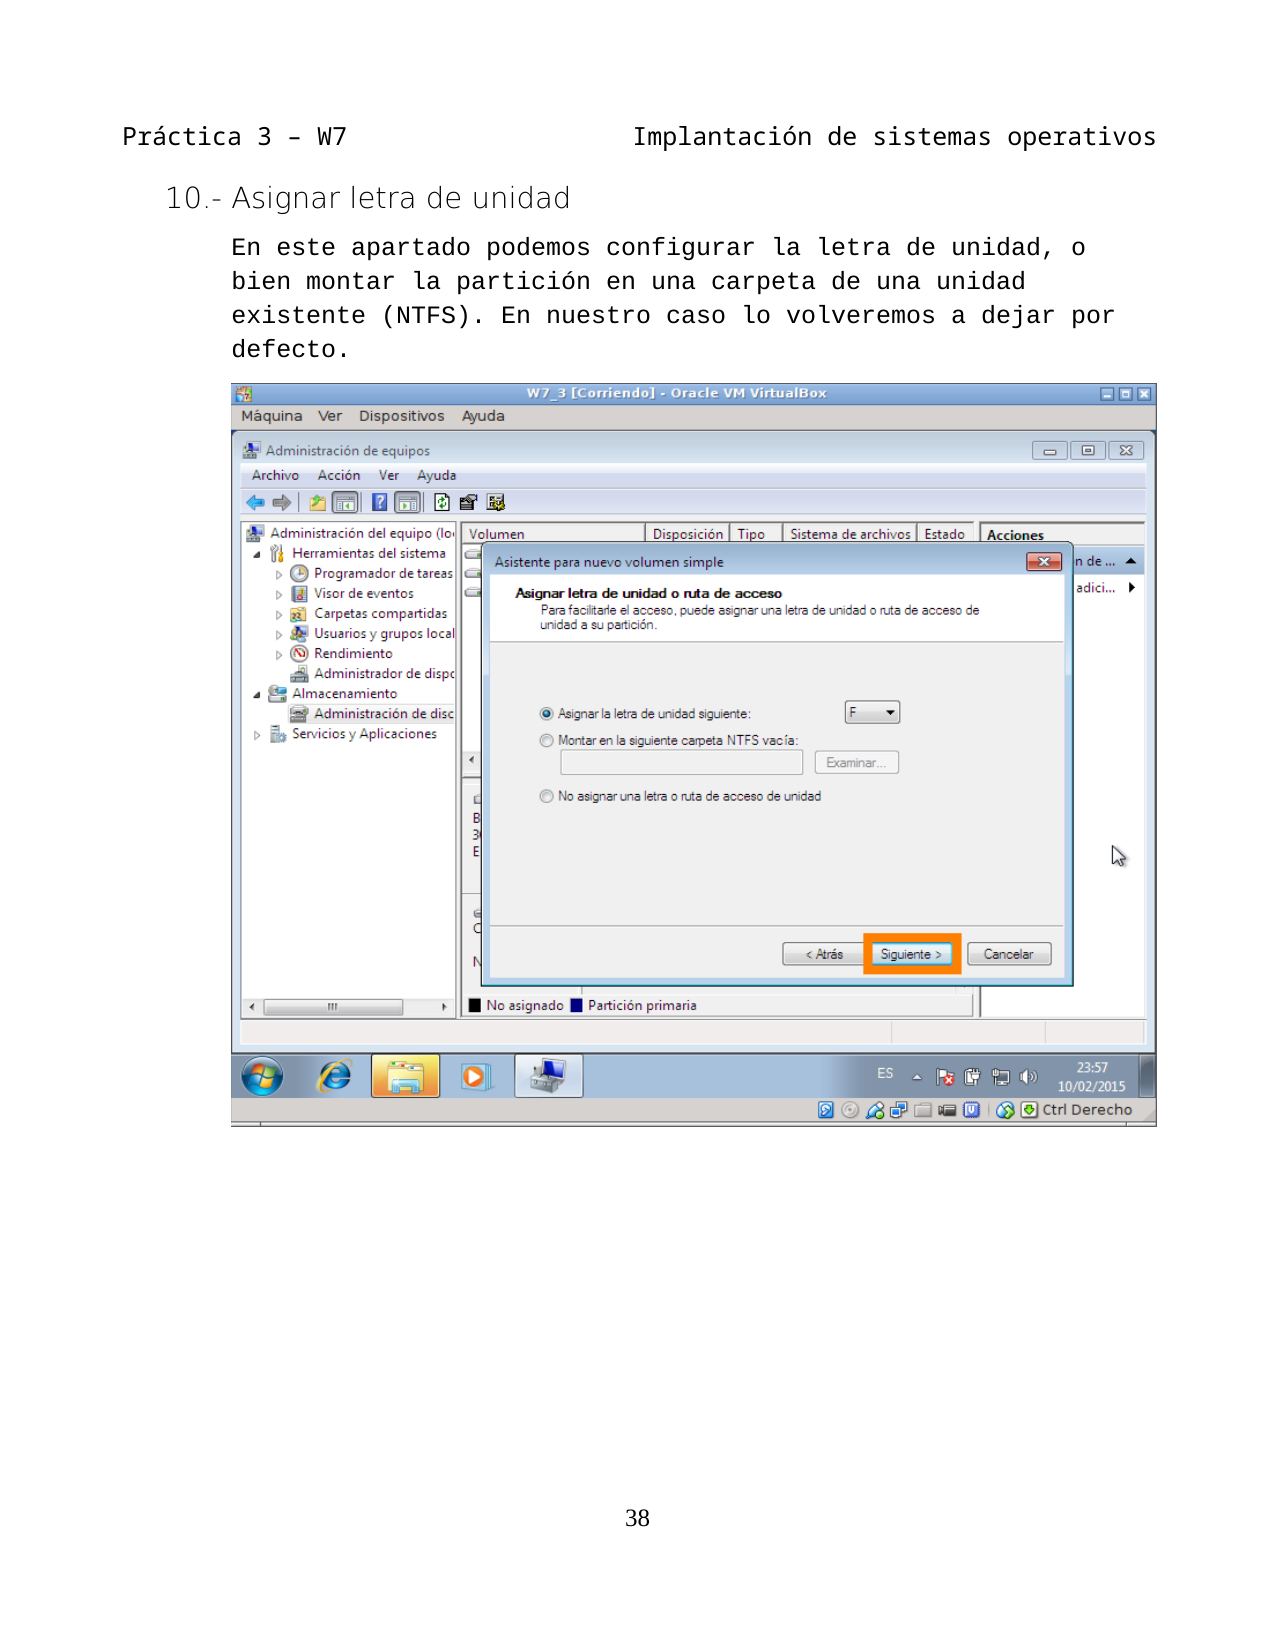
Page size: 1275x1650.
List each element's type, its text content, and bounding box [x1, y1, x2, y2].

text En este apartado podemos configurar la letra de unidad, o bien montar la partición en una carpeta de una unidad existente (NTFS). En nuestro caso lo volveremos a dejar por defecto. [231, 235, 1157, 365]
list Asignar letra de unidad [156, 182, 1157, 216]
picture [231, 383, 1157, 1127]
